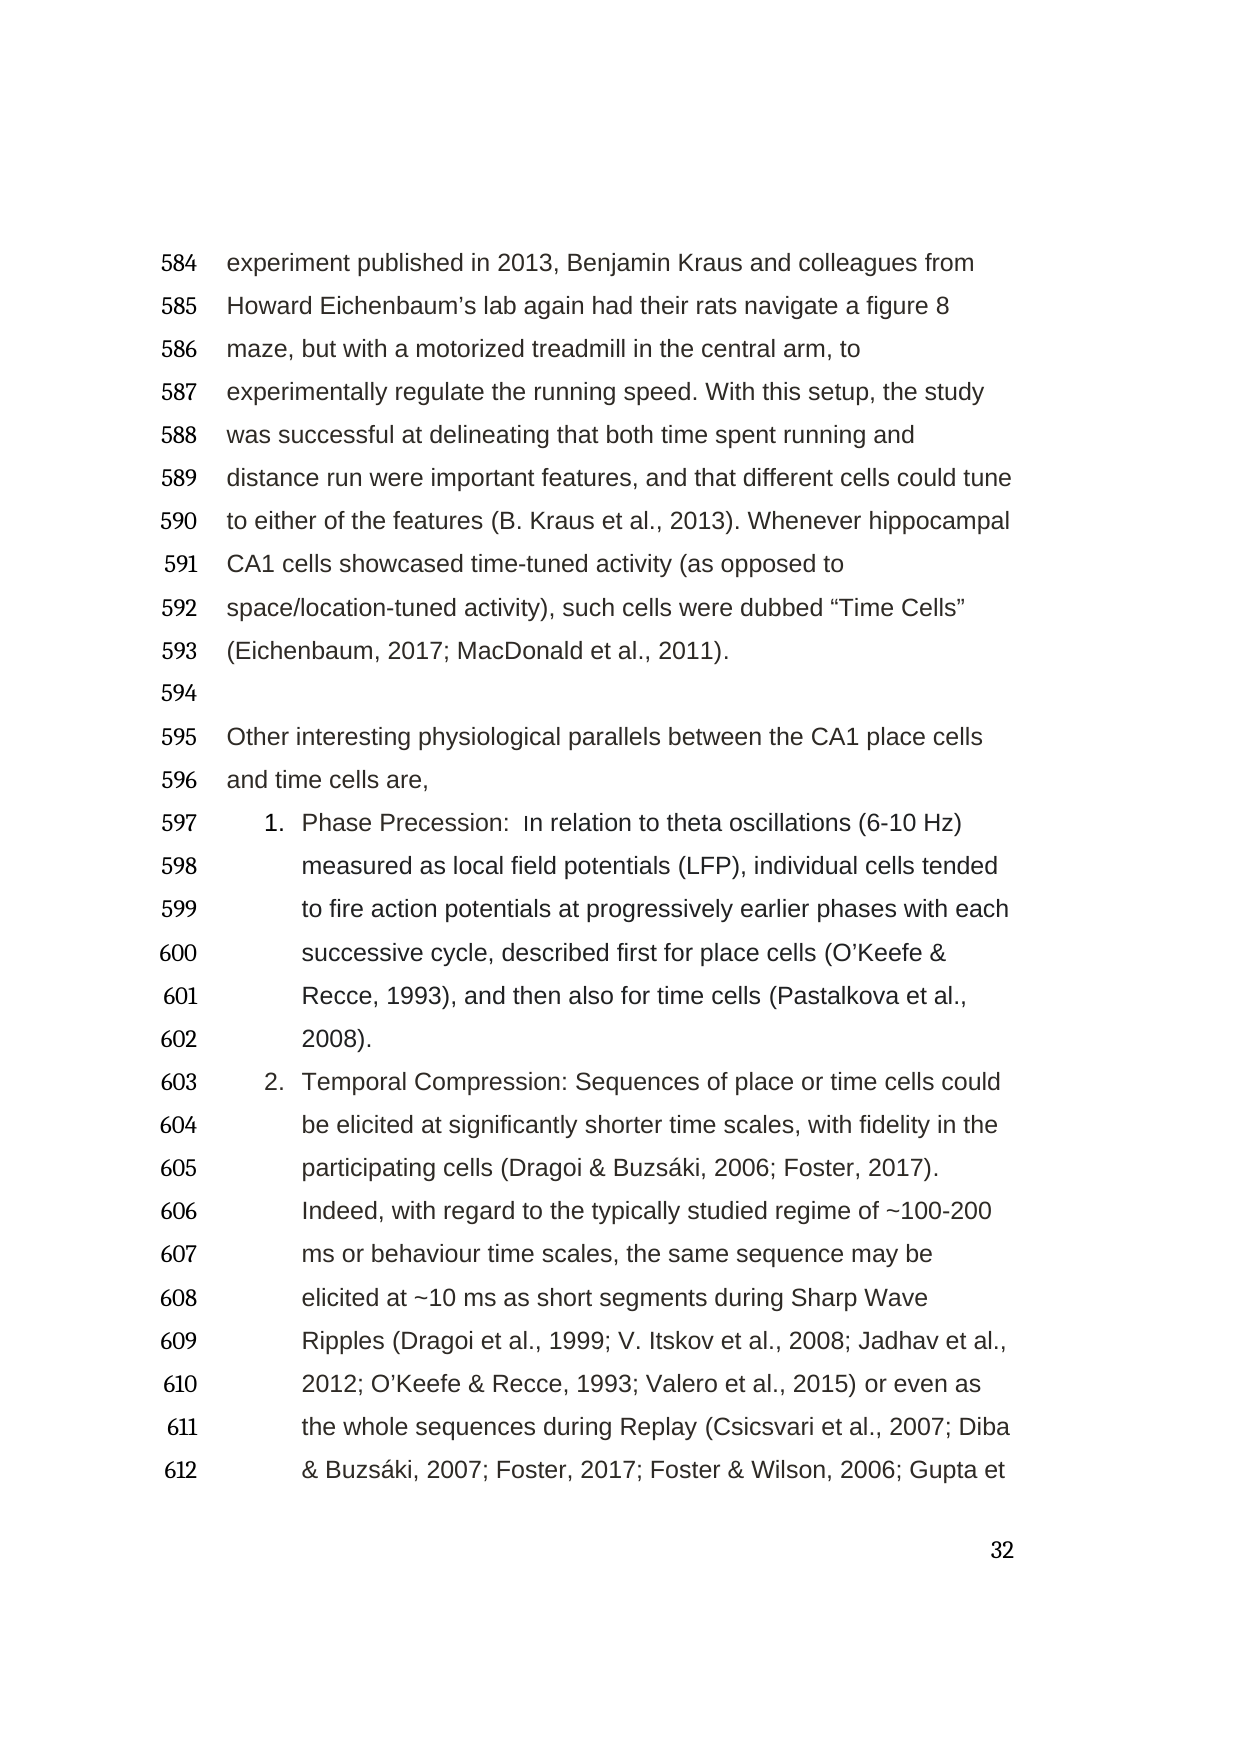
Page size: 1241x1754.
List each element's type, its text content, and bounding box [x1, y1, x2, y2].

text experiment published in 2013, Benjamin Kraus and colleagues from Howard Eichenbaum’s lab again had their rats navigate a figure 8 maze, but with a motorized treadmill in the central arm, to experimentally regulate the running speed. With this setup, the study was successful at delineating that both time spent running and distance run were important features, and that different cells could tune to either of the features (B. Kraus et al., 2013)⁠. Whenever hippocampal CA1 cells showcased time-tuned activity (as opposed to space/location-tuned activity), such cells were dubbed “Time Cells” (Eichenbaum, 2017; MacDonald et al., 2011)⁠. [226, 248, 1014, 664]
text Other interesting physiological parallels between the CA1 place cells and time cells are, [226, 722, 1014, 794]
list Temporal Compression: Sequences of place or time cells could be elicited at significantly shorter time scales, with fidelity in the participating cells (Dragoi & Buzsáki, 2006; Foster, 2017)⁠. Indeed, with regard to the typically studied regime of ~100-200 ms or behaviour time scales, the same sequence may be elicited at ~10 ms as short segments during Sharp Wave Ripples (Dragoi et al., 1999; V. Itskov et al., 2008; Jadhav et al., 2012; O’Keefe & Recce, 1993; Valero et al., 2015)⁠ or even as the whole sequences during Replay (Csicsvari et al., 2007; Diba & Buzsáki, 2007; Foster, 2017; Foster & Wilson, 2006; Gupta et [264, 1067, 1014, 1484]
list Phase Precession: In relation to theta oscillations (6-10 Hz) measured as local field potentials (LFP), individual cells tended to fire action potentials at progressively earlier phases with each successive cycle, described first for place cells (O’Keefe & Recce, 1993)⁠, and then also for time cells (Pastalkova et al., 2008)⁠. [264, 808, 1014, 1053]
